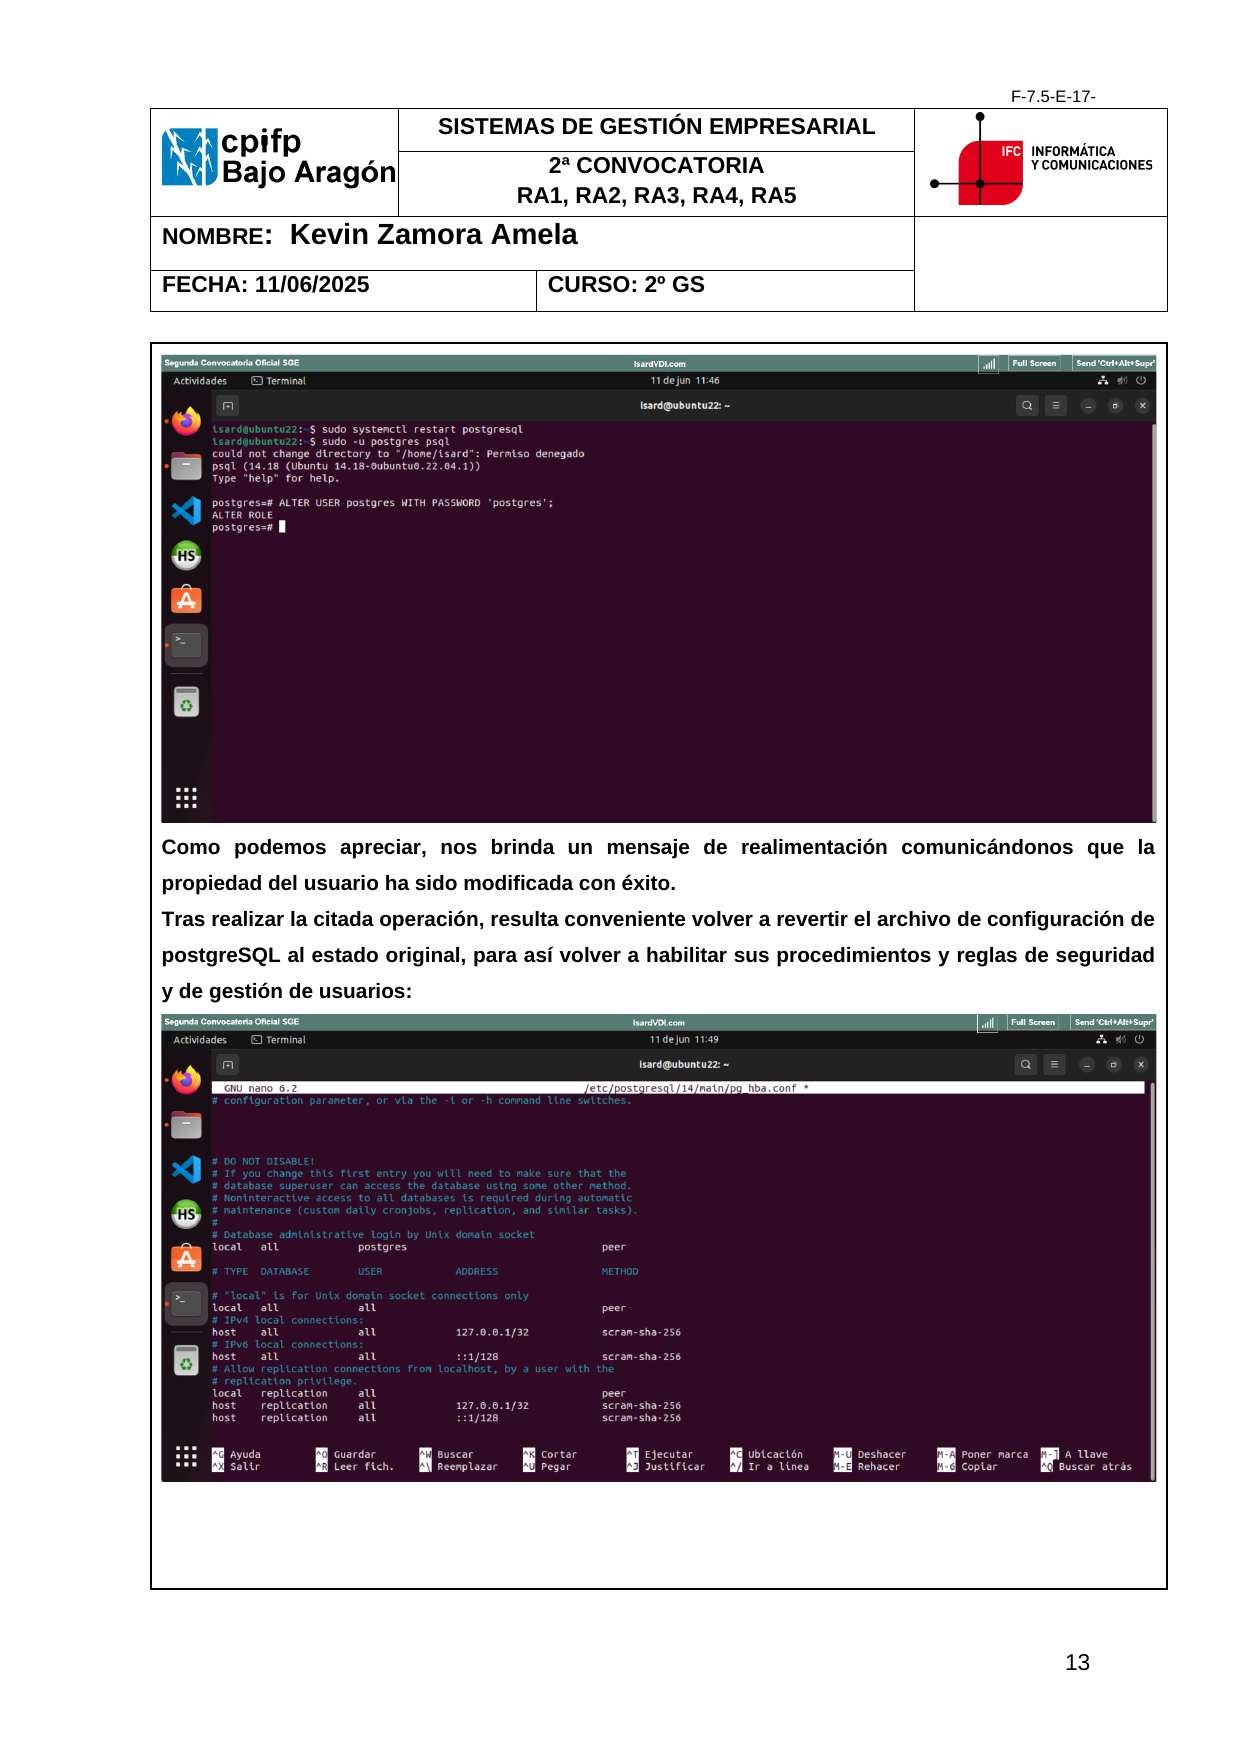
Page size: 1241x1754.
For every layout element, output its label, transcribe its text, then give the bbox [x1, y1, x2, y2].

picture [930, 112, 1153, 205]
table_cell Como podemos apreciar, nos brinda un mensaje de realimentación comunicándonos que la propiedad del usuario ha sido modificada con éxito. Tras realizar la citada operación, resulta conveniente volver a revertir el archivo de configuración de postgreSQL al estado original, para así volver a habilitar sus procedimientos y reglas de seguridad y de gestión de usuarios: [152, 344, 1166, 1587]
picture [161, 127, 397, 190]
picture [161, 1014, 1157, 1482]
picture [161, 354, 1157, 823]
